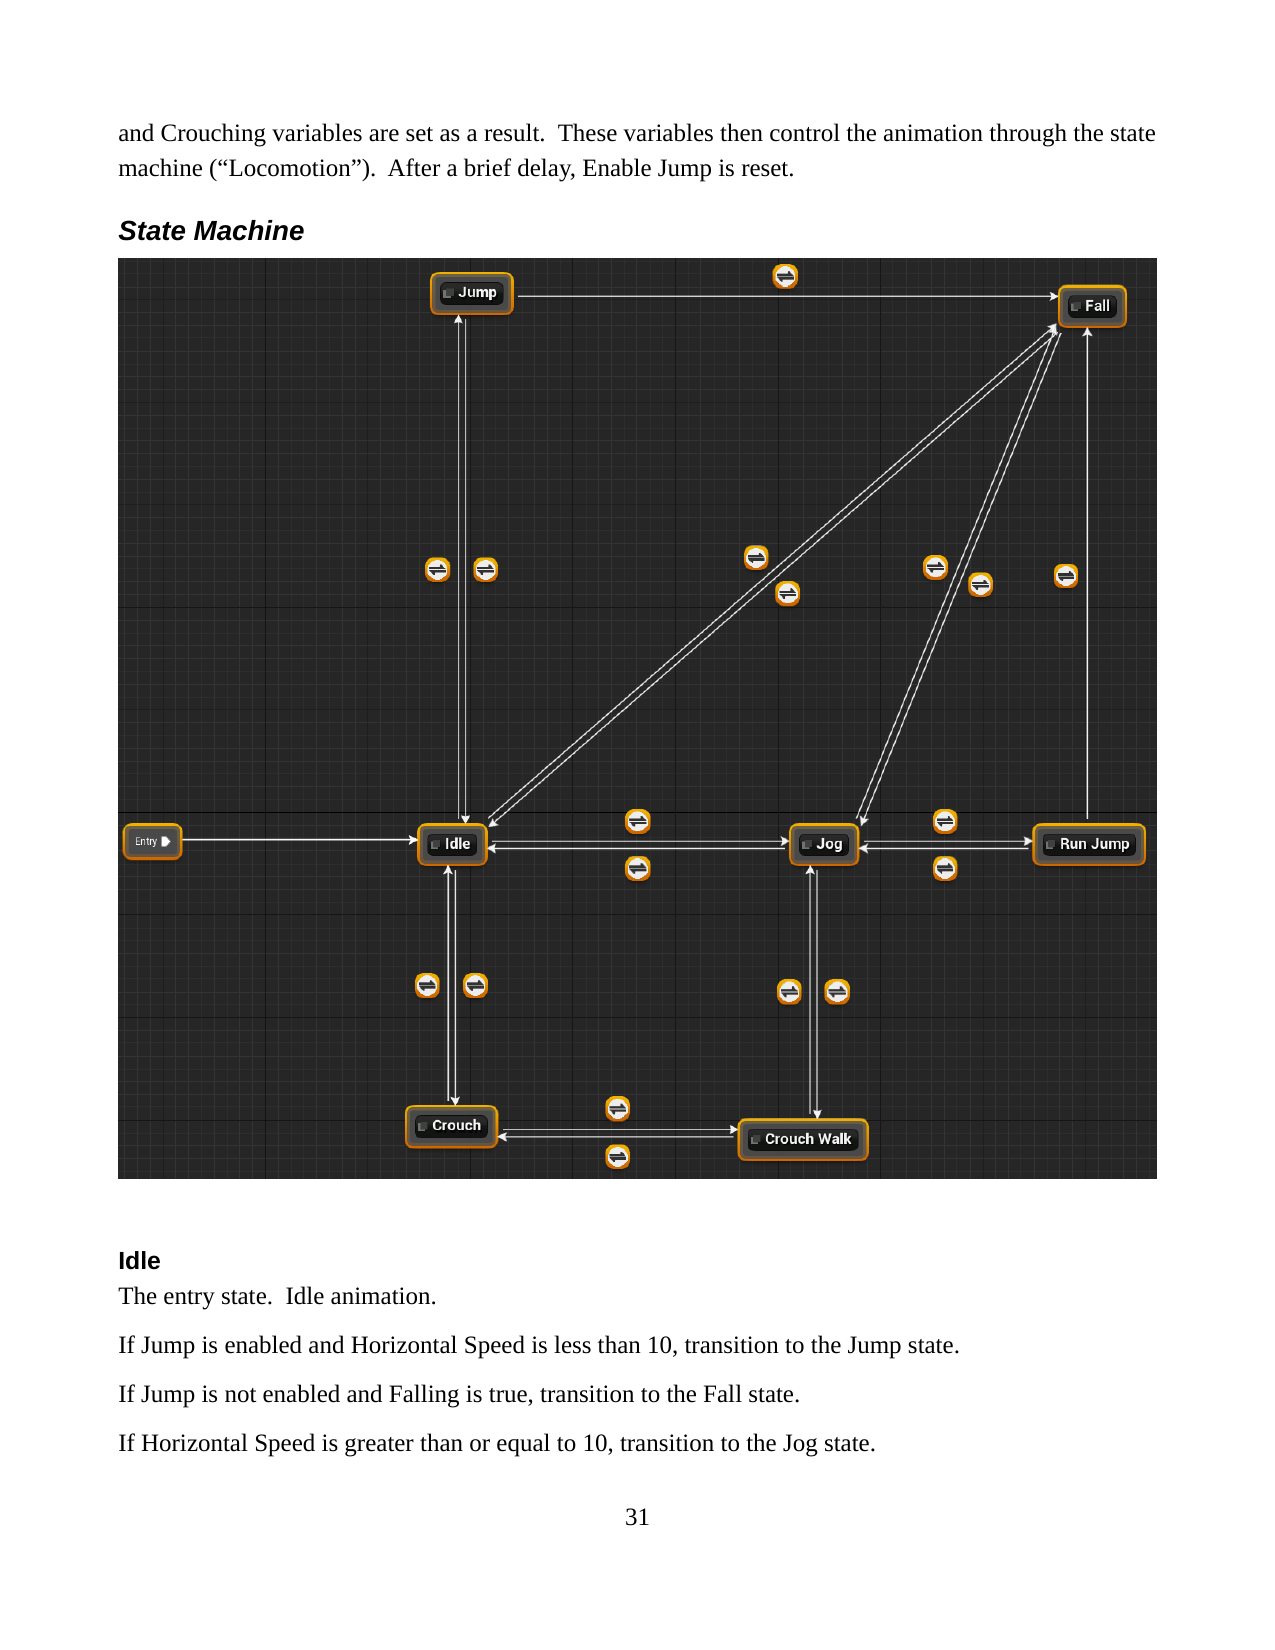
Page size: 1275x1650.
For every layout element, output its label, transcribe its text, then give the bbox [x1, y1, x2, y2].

picture [118, 258, 1157, 1179]
text If Jump is enabled and Horizontal Speed is less than 10, transition to the Jump state. [118, 1330, 1157, 1358]
text If Horizontal Speed is greater than or equal to 10, transition to the Jog state. [118, 1428, 1157, 1457]
subtitle State Machine [118, 214, 1157, 246]
text The entry state. Idle animation. [118, 1281, 1157, 1309]
text and Crouching variables are set as a result. These variables then control the animation through the state machine (“Locomotion”). After a brief delay, Enable Jump is reset. [118, 118, 1157, 181]
subtitle Idle [118, 1246, 1157, 1274]
text If Jump is not enabled and Falling is true, transition to the Fall state. [118, 1379, 1157, 1408]
